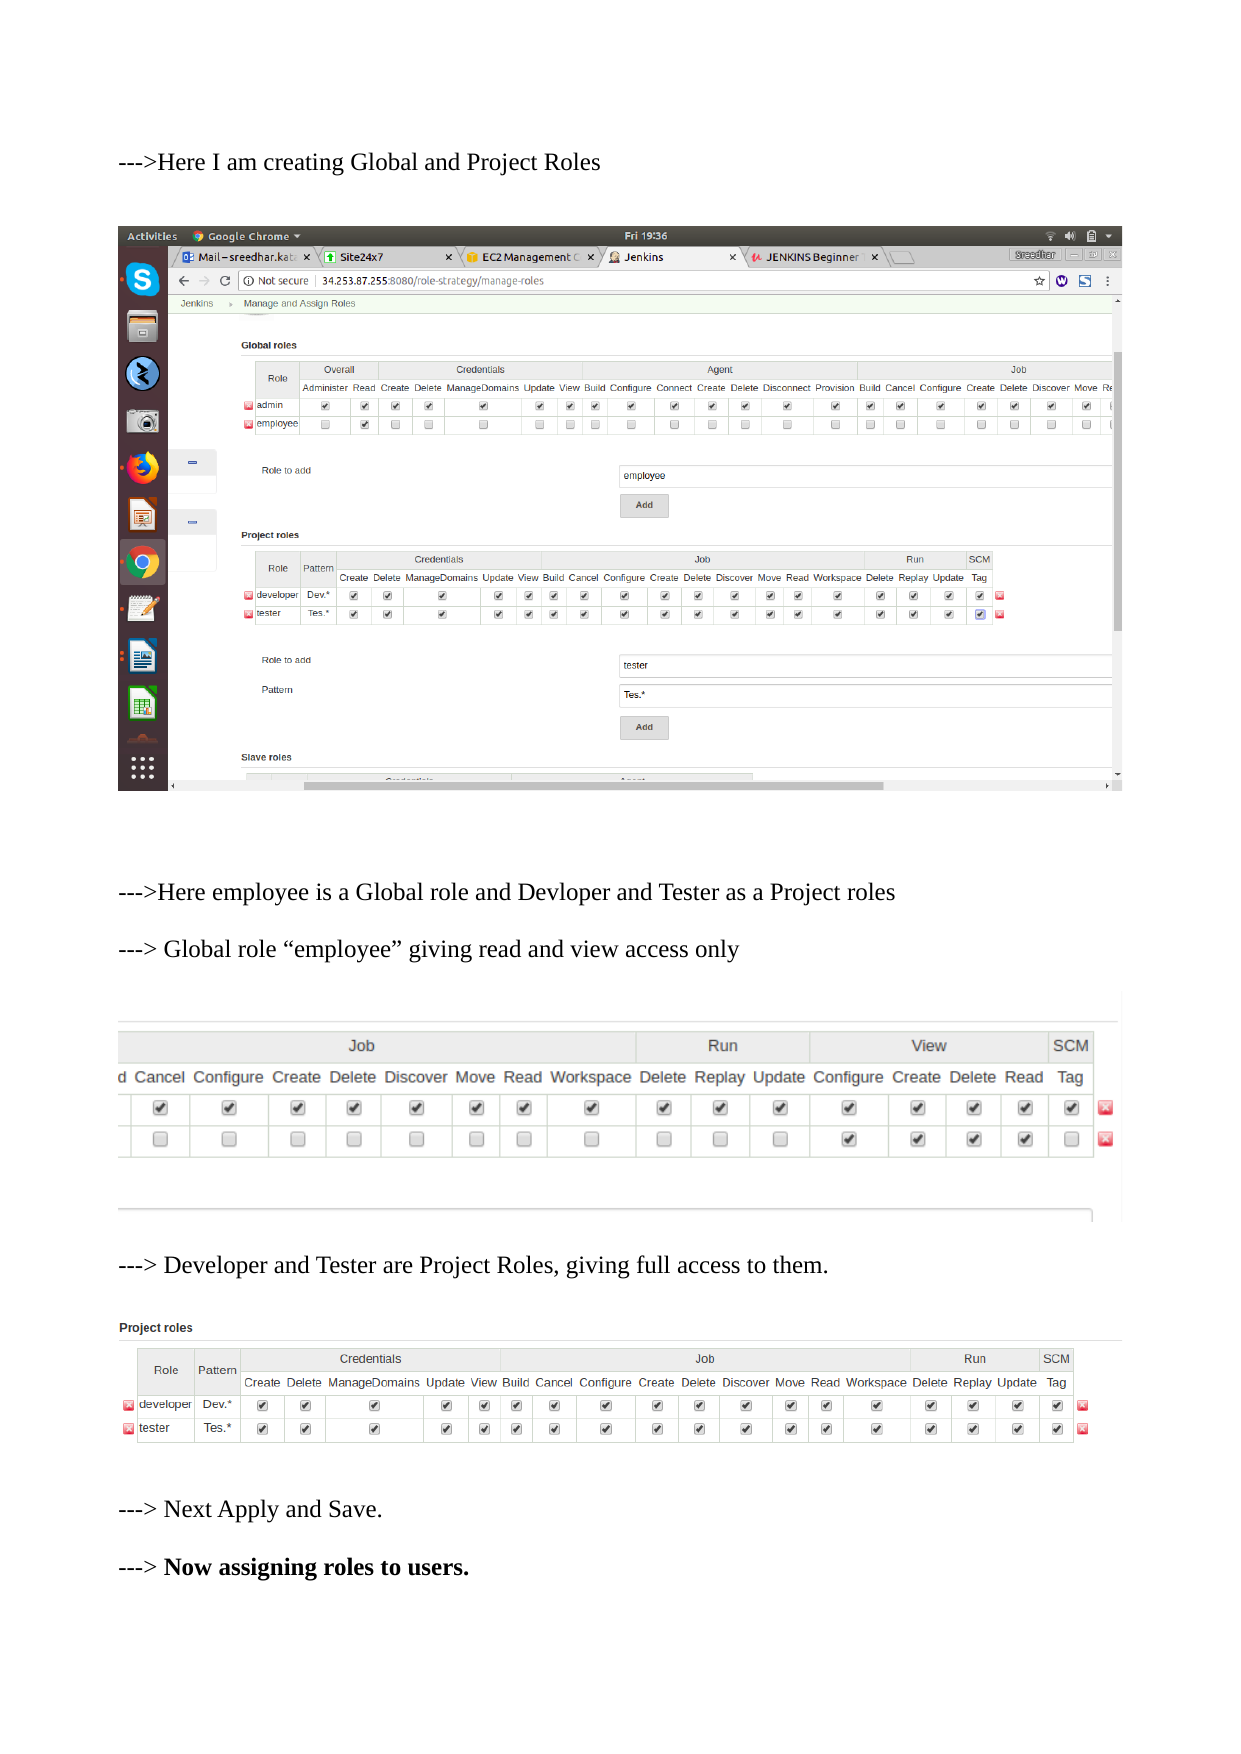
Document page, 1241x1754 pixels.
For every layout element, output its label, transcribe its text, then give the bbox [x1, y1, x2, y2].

text --->Here employee is a Global role and Devloper and Tester as a Project roles [118, 877, 1122, 906]
picture [118, 1307, 1123, 1466]
text --->Here I am creating Global and Project Roles [118, 147, 1122, 176]
text ---> Global role “employee” giving read and view access only [118, 934, 1122, 963]
picture [118, 991, 1123, 1222]
text ---> Next Apply and Save. [118, 1494, 1122, 1523]
picture [118, 226, 1123, 791]
text ---> Developer and Tester are Project Roles, giving full access to them. [118, 1250, 1122, 1279]
text ---> Now assigning roles to users. [118, 1552, 1122, 1580]
